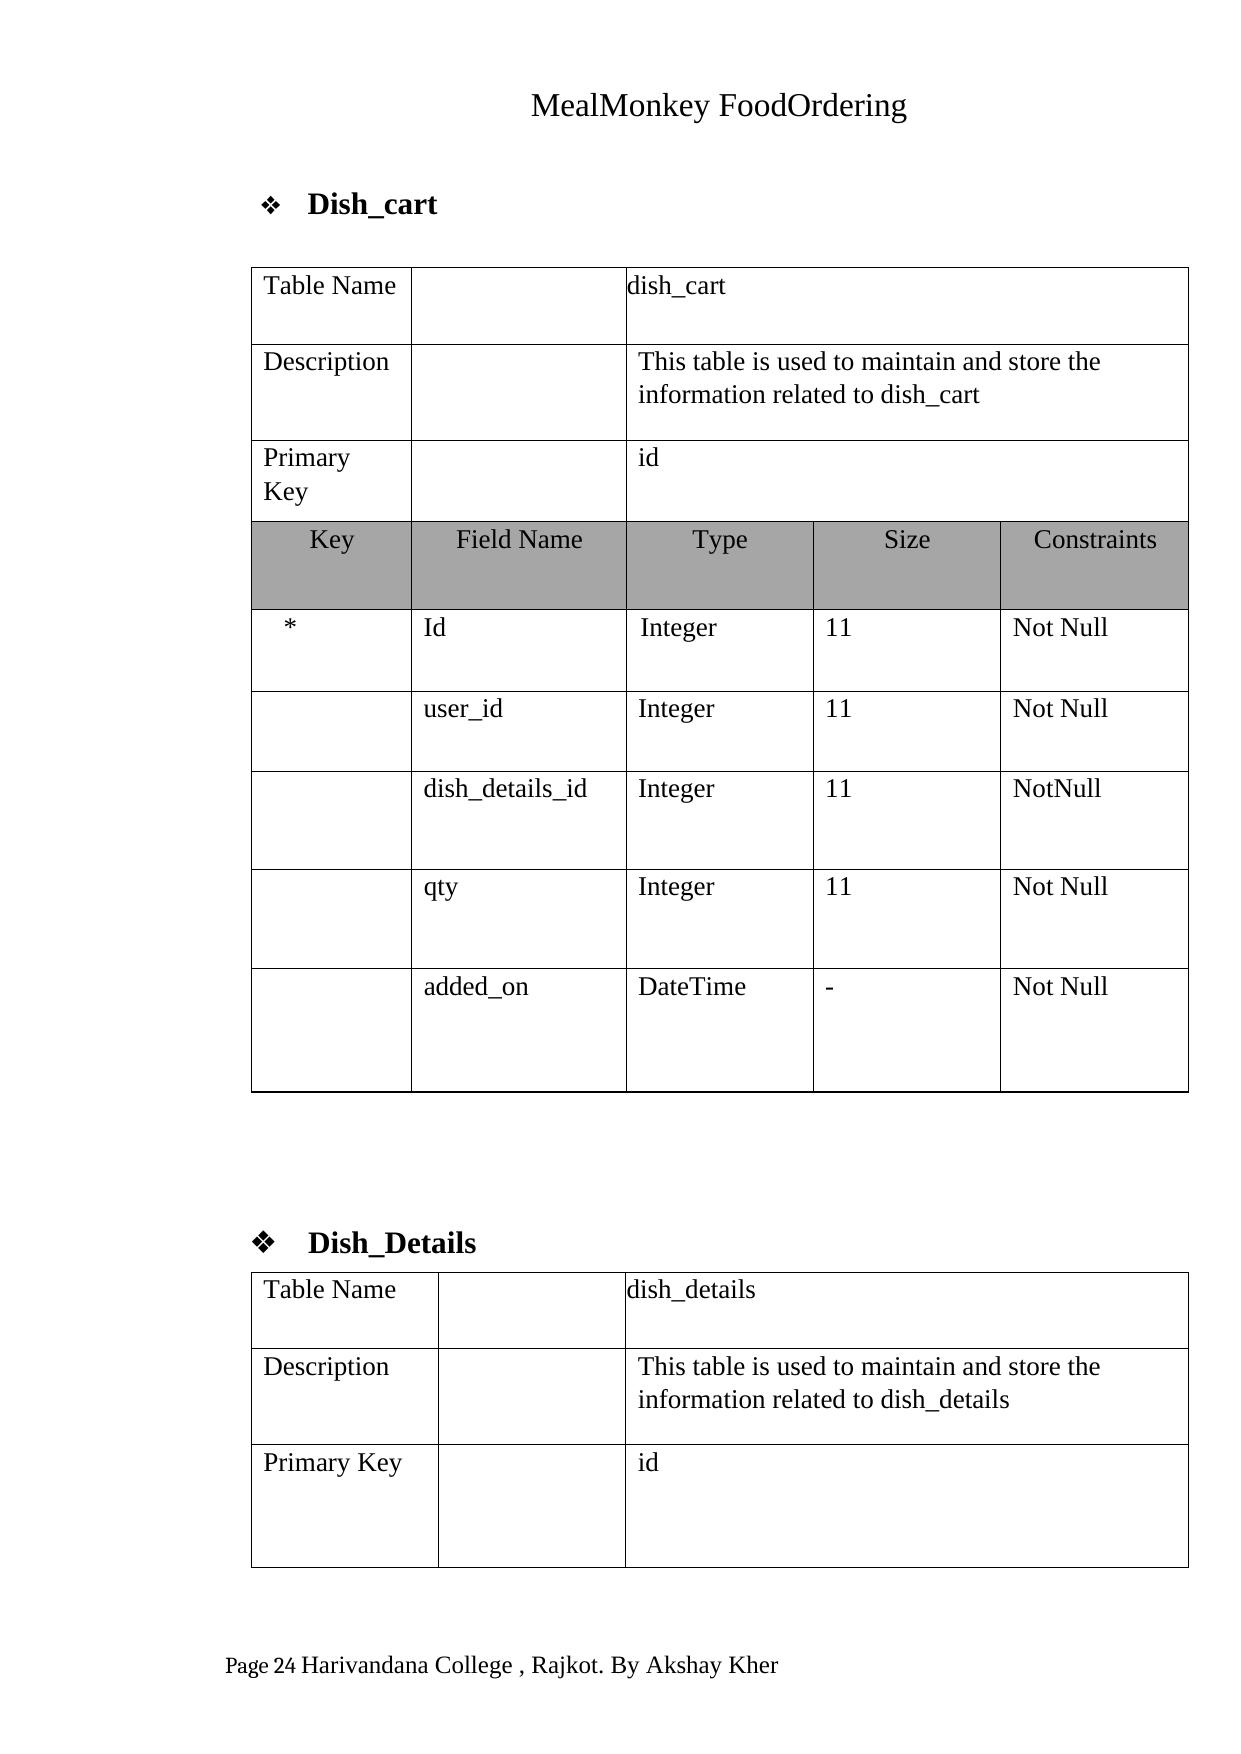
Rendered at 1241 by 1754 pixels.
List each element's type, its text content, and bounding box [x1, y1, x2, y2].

table_header [439, 1273, 625, 1348]
table_cell DateTime [627, 969, 813, 1091]
table_cell [439, 1349, 625, 1444]
table_cell 11 [814, 870, 1000, 968]
table_cell Type [627, 522, 813, 609]
table_cell Description [252, 345, 411, 440]
table_cell * [252, 610, 411, 691]
table_cell Integer [627, 772, 813, 868]
table_header dish_cart [627, 268, 1188, 343]
table_cell Not Null [1001, 692, 1188, 771]
table_cell [252, 969, 411, 1091]
table_cell Field Name [412, 522, 626, 609]
table_cell user_id [412, 692, 626, 771]
table_cell Primary Key [252, 1445, 438, 1567]
table_cell Size [814, 522, 1000, 609]
table_cell qty [412, 870, 626, 968]
table_cell Not Null [1001, 610, 1188, 691]
table_cell 11 [814, 772, 1000, 868]
table_header dish_details [626, 1273, 1188, 1348]
table_cell Description [252, 1349, 438, 1444]
table_cell [252, 772, 411, 868]
table_cell dish_details_id [412, 772, 626, 868]
list Dish_cart [261, 185, 1214, 222]
text ❖ Dish_Details [241, 1220, 1214, 1262]
table_cell Primary Key [252, 441, 411, 521]
table_cell This table is used to maintain and store the information related to dish_details [626, 1349, 1188, 1444]
table_cell Id [412, 610, 626, 691]
table_cell [252, 870, 411, 968]
table_cell id [627, 441, 1188, 521]
table_cell added_on [412, 969, 626, 1091]
table_cell [439, 1445, 625, 1567]
table_cell [412, 345, 626, 440]
table_cell Not Null [1001, 969, 1188, 1091]
table_cell [252, 692, 411, 771]
table_cell id [626, 1445, 1188, 1567]
table_cell Integer [627, 870, 813, 968]
table_cell Integer [627, 610, 813, 691]
table_cell Constraints [1001, 522, 1188, 609]
table_cell Key [252, 522, 411, 609]
table_cell - [814, 969, 1000, 1091]
table_cell 11 [814, 610, 1000, 691]
table_header [412, 268, 626, 343]
table_cell Integer [627, 692, 813, 771]
table_header Table Name [252, 268, 411, 343]
table_header Table Name [252, 1273, 438, 1348]
table_cell [412, 441, 626, 521]
table_cell Not Null [1001, 870, 1188, 968]
table_cell This table is used to maintain and store the information related to dish_cart [627, 345, 1188, 440]
table_cell NotNull [1001, 772, 1188, 868]
table_cell 11 [814, 692, 1000, 771]
